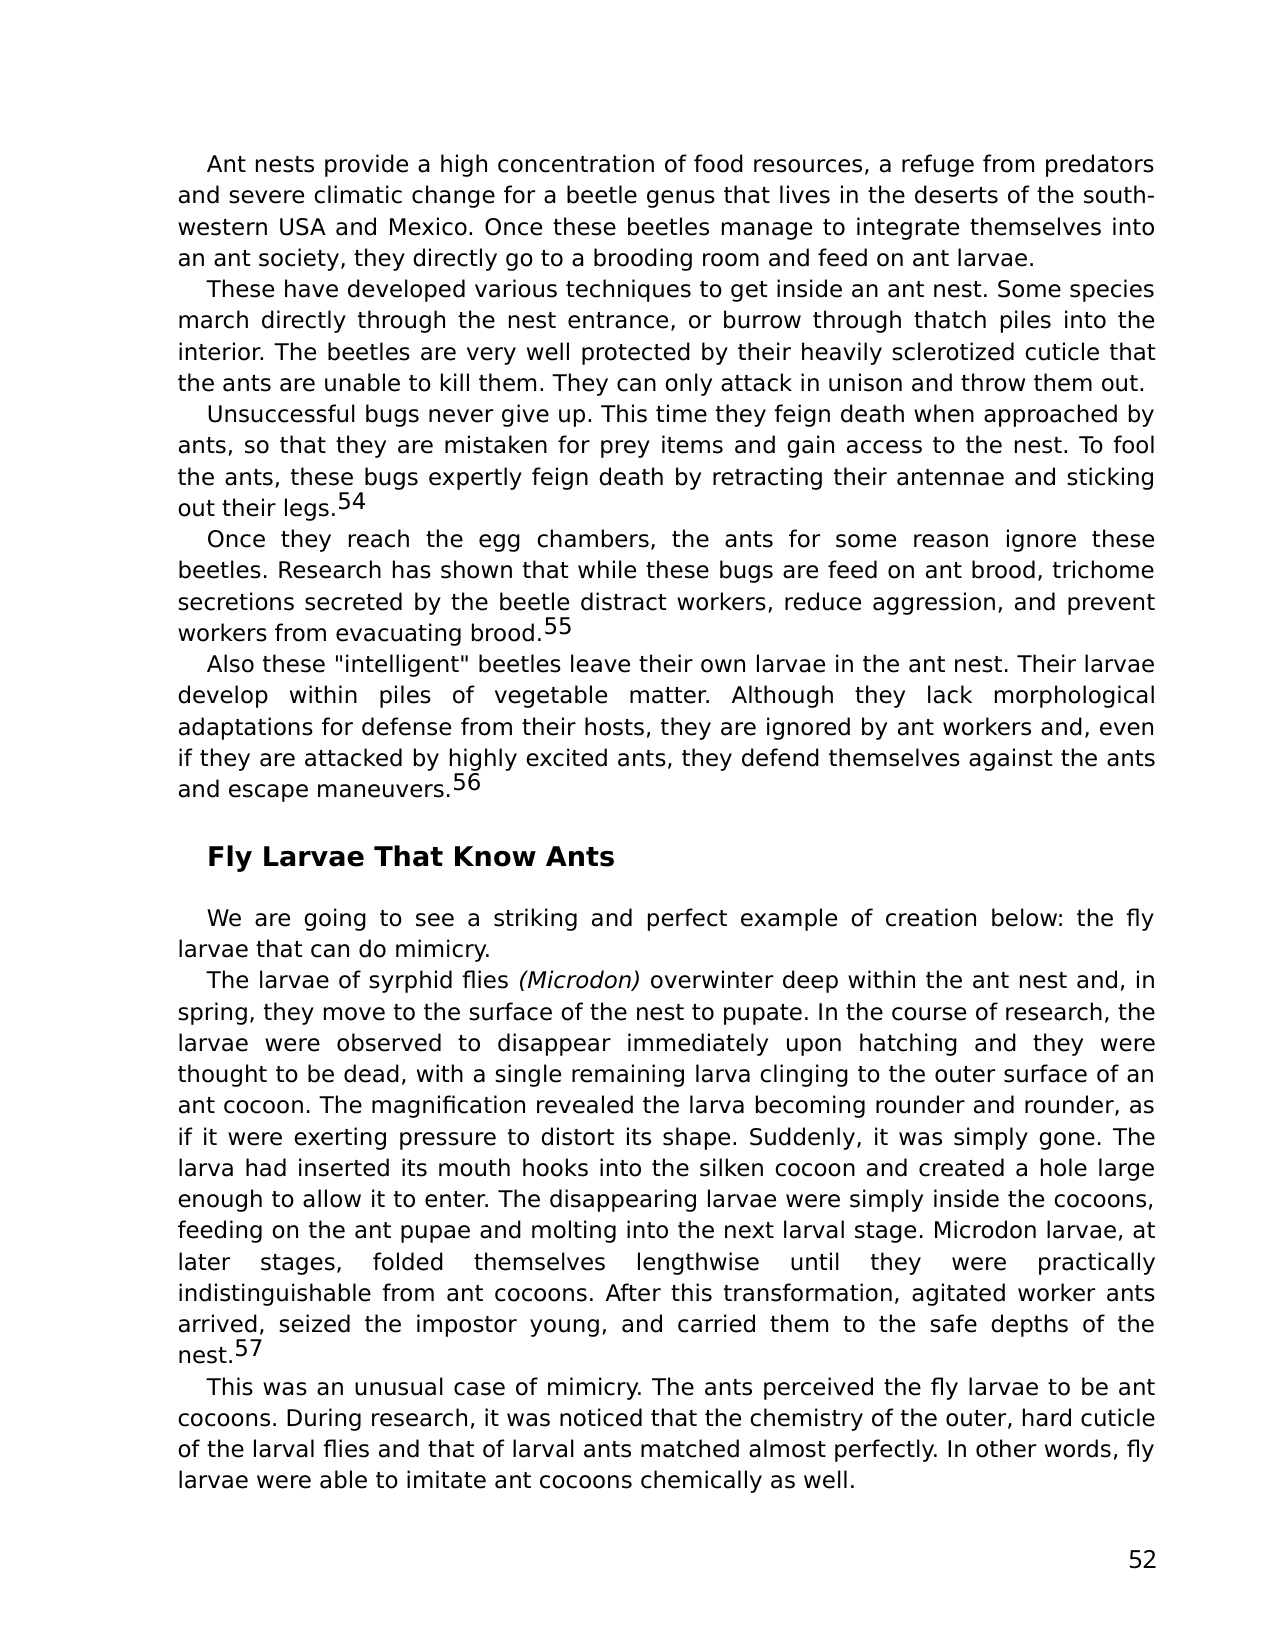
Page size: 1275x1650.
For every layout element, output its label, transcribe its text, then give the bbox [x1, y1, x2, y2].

text Unsuccessful bugs never give up. This time they feign death when approached by ants, so that they are mistaken for prey items and gain access to the nest. To fool the ants, these bugs expertly feign death by retracting their antennae and sticking out their legs.54 [177, 398, 1157, 523]
text Fly Larvae That Know Ants [177, 841, 1157, 873]
text Ant nests provide a high concentration of food resources, a refuge from predators and severe climatic change for a beetle genus that lives in the deserts of the south-western USA and Mexico. Once these beetles manage to integrate themselves into an ant society, they directly go to a brooding room and feed on ant larvae. [177, 148, 1157, 273]
text Once they reach the egg chambers, the ants for some reason ignore these beetles. Research has shown that while these bugs are feed on ant brood, trichome secretions secreted by the beetle distract workers, reduce aggression, and prevent workers from evacuating brood.55 [177, 523, 1157, 648]
text Also these "intelligent" beetles leave their own larvae in the ant nest. Their larvae develop within piles of vegetable matter. Although they lack morphological adaptations for defense from their hosts, they are ignored by ant workers and, even if they are attacked by highly excited ants, they defend themselves against the ants and escape maneuvers.56 [177, 648, 1157, 804]
text The larvae of syrphid flies (Microdon) overwinter deep within the ant nest and, in spring, they move to the surface of the nest to pupate. In the course of research, the larvae were observed to disappear immediately upon hatching and they were thought to be dead, with a single remaining larva clinging to the outer surface of an ant cocoon. The magnification revealed the larva becoming rounder and rounder, as if it were exerting pressure to distort its shape. Suddenly, it was simply gone. The larva had inserted its mouth hooks into the silken cocoon and created a hole large enough to allow it to enter. The disappearing larvae were simply inside the cocoons, feeding on the ant pupae and molting into the next larval stage. Microdon larvae, at later stages, folded themselves lengthwise until they were practically indistinguishable from ant cocoons. After this transformation, agitated worker ants arrived, seized the impostor young, and carried them to the safe depths of the nest.57 [177, 964, 1157, 1370]
text We are going to see a striking and perfect example of creation below: the fly larvae that can do mimicry. [177, 901, 1157, 964]
text These have developed various techniques to get inside an ant nest. Some species march directly through the nest entrance, or burrow through thatch piles into the interior. The beetles are very well protected by their heavily sclerotized cuticle that the ants are unable to kill them. They can only attack in unison and throw them out. [177, 273, 1157, 398]
text This was an unusual case of mimicry. The ants perceived the fly larvae to be ant cocoons. During research, it was noticed that the chemistry of the outer, hard cuticle of the larval flies and that of larval ants matched almost perfectly. In other words, fly larvae were able to imitate ant cocoons chemically as well. [177, 1370, 1157, 1495]
